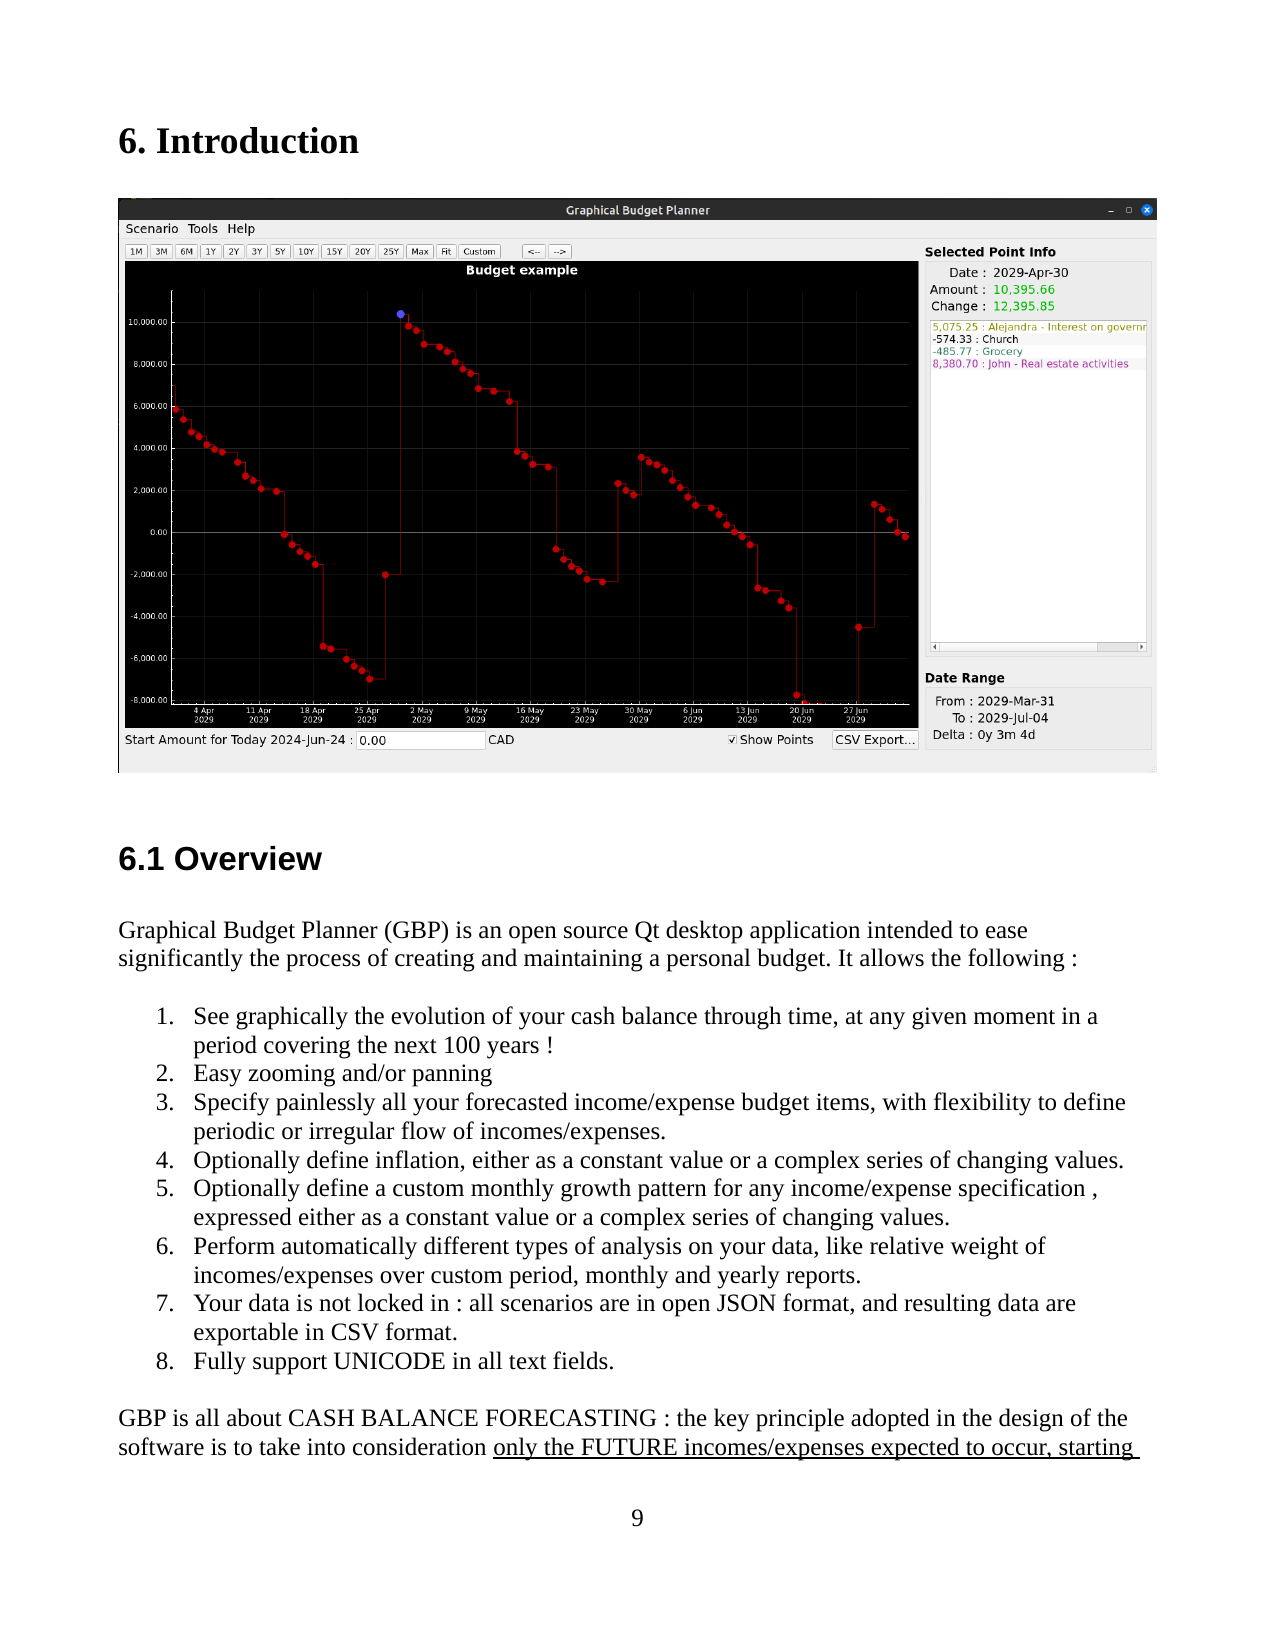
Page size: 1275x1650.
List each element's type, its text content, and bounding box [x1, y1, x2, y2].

list See graphically the evolution of your cash balance through time, at any given moment in a period covering the next 100 years ! [156, 1001, 1157, 1058]
text GBP is all about CASH BALANCE FORECASTING : the key principle adopted in the design of the software is to take into consideration only the FUTURE incomes/expenses expected to occur, starting [118, 1403, 1157, 1461]
list Perform automatically different types of analysis on your data, like relative weight of incomes/expenses over custom period, monthly and yearly reports. [156, 1231, 1157, 1288]
list Fully support UNICODE in all text fields. [156, 1346, 1157, 1375]
subtitle Overview [118, 839, 1157, 877]
list Your data is not locked in : all scenarios are in open JSON format, and resulting data are exportable in CSV format. [156, 1288, 1157, 1346]
list Specify painlessly all your forecasted income/expense budget items, with flexibility to define periodic or irregular flow of incomes/expenses. [156, 1087, 1157, 1145]
list Easy zooming and/or panning [156, 1058, 1157, 1087]
list Optionally define a custom monthly growth pattern for any income/expense specification , expressed either as a constant value or a complex series of changing values. [156, 1173, 1157, 1231]
picture [118, 198, 1157, 773]
subtitle Introduction [118, 118, 1157, 161]
text Graphical Budget Planner (GBP) is an open source Qt desktop application intended to ease significantly the process of creating and maintaining a personal budget. It allows the following : [118, 915, 1157, 972]
list Optionally define inflation, either as a constant value or a complex series of changing values. [156, 1145, 1157, 1173]
